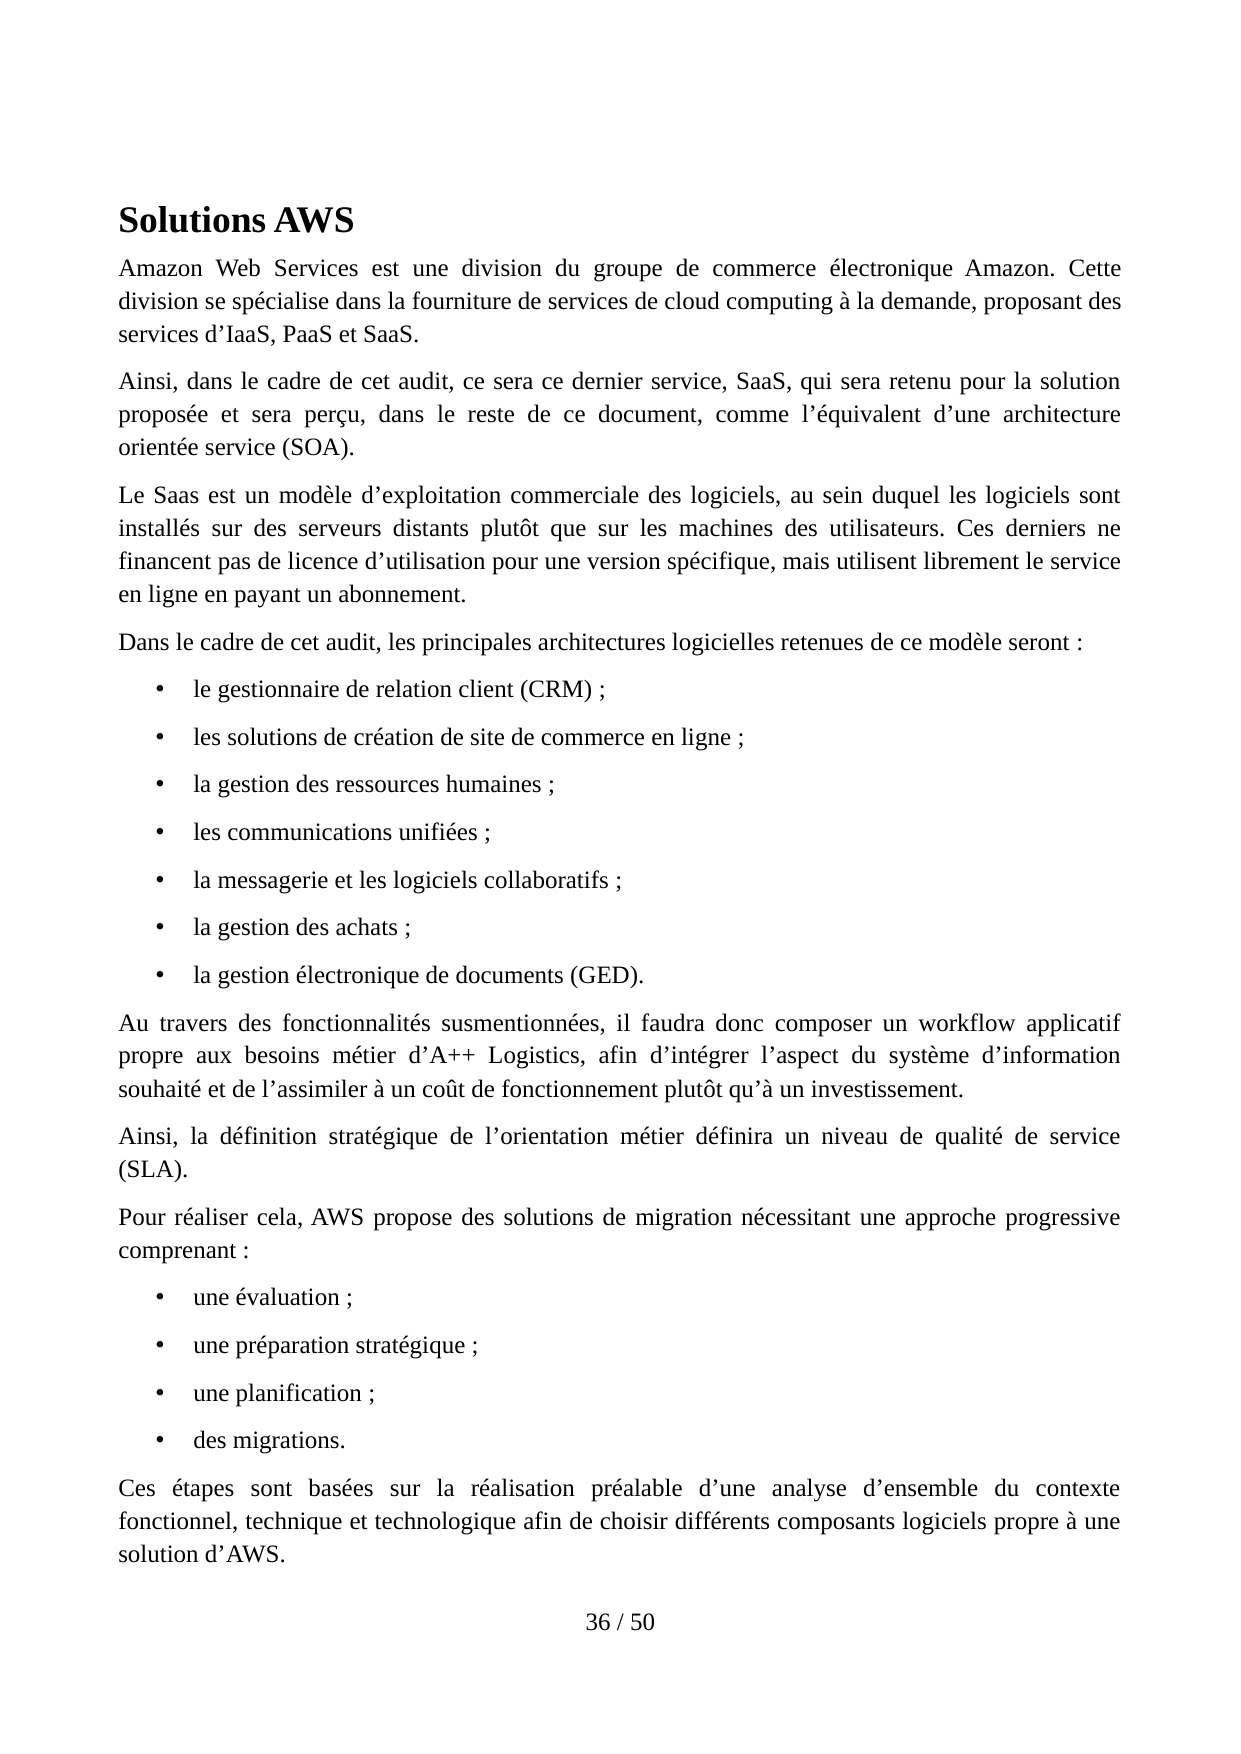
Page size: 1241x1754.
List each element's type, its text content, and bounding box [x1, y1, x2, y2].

list les communications unifiées ; [156, 817, 1122, 846]
text Dans le cadre de cet audit, les principales architectures logicielles retenues de ce modèle seront : [118, 627, 1122, 656]
text Pour réaliser cela, AWS propose des solutions de migration nécessitant une approche progressive comprenant : [118, 1202, 1122, 1264]
text Ainsi, dans le cadre de cet audit, ce sera ce dernier service, SaaS, qui sera retenu pour la solution proposée et sera perçu, dans le reste de ce document, comme l’équivalent d’une architecture orientée service (SOA). [118, 366, 1122, 461]
list une planification ; [156, 1378, 1122, 1406]
text Le Saas est un modèle d’exploitation commerciale des logiciels, au sein duquel les logiciels sont installés sur des serveurs distants plutôt que sur les machines des utilisateurs. Ces derniers ne financent pas de licence d’utilisation pour une version spécifique, mais utilisent librement le service en ligne en payant un abonnement. [118, 480, 1122, 608]
list le gestionnaire de relation client (CRM) ; [156, 674, 1122, 703]
text Ainsi, la définition stratégique de l’orientation métier définira un niveau de qualité de service (SLA). [118, 1121, 1122, 1183]
list une évaluation ; [156, 1282, 1122, 1311]
list une préparation stratégique ; [156, 1330, 1122, 1359]
text Amazon Web Services est une division du groupe de commerce électronique Amazon. Cette division se spécialise dans la fourniture de services de cloud computing à la demande, proposant des services d’IaaS, PaaS et SaaS. [118, 253, 1122, 348]
list la messagerie et les logiciels collaboratifs ; [156, 865, 1122, 893]
list la gestion des achats ; [156, 912, 1122, 941]
list des migrations. [156, 1425, 1122, 1454]
text Ces étapes sont basées sur la réalisation préalable d’une analyse d’ensemble du contexte fonctionnel, technique et technologique afin de choisir différents composants logiciels propre à une solution d’AWS. [118, 1473, 1122, 1568]
text Au travers des fonctionnalités susmentionnées, il faudra donc composer un workflow applicatif propre aux besoins métier d’A++ Logistics, afin d’intégrer l’aspect du système d’information souhaité et de l’assimiler à un coût de fonctionnement plutôt qu’à un investissement. [118, 1008, 1122, 1102]
subtitle Solutions AWS [118, 197, 1122, 240]
list les solutions de création de site de commerce en ligne ; [156, 722, 1122, 751]
list la gestion des ressources humaines ; [156, 769, 1122, 798]
list la gestion électronique de documents (GED). [156, 960, 1122, 989]
